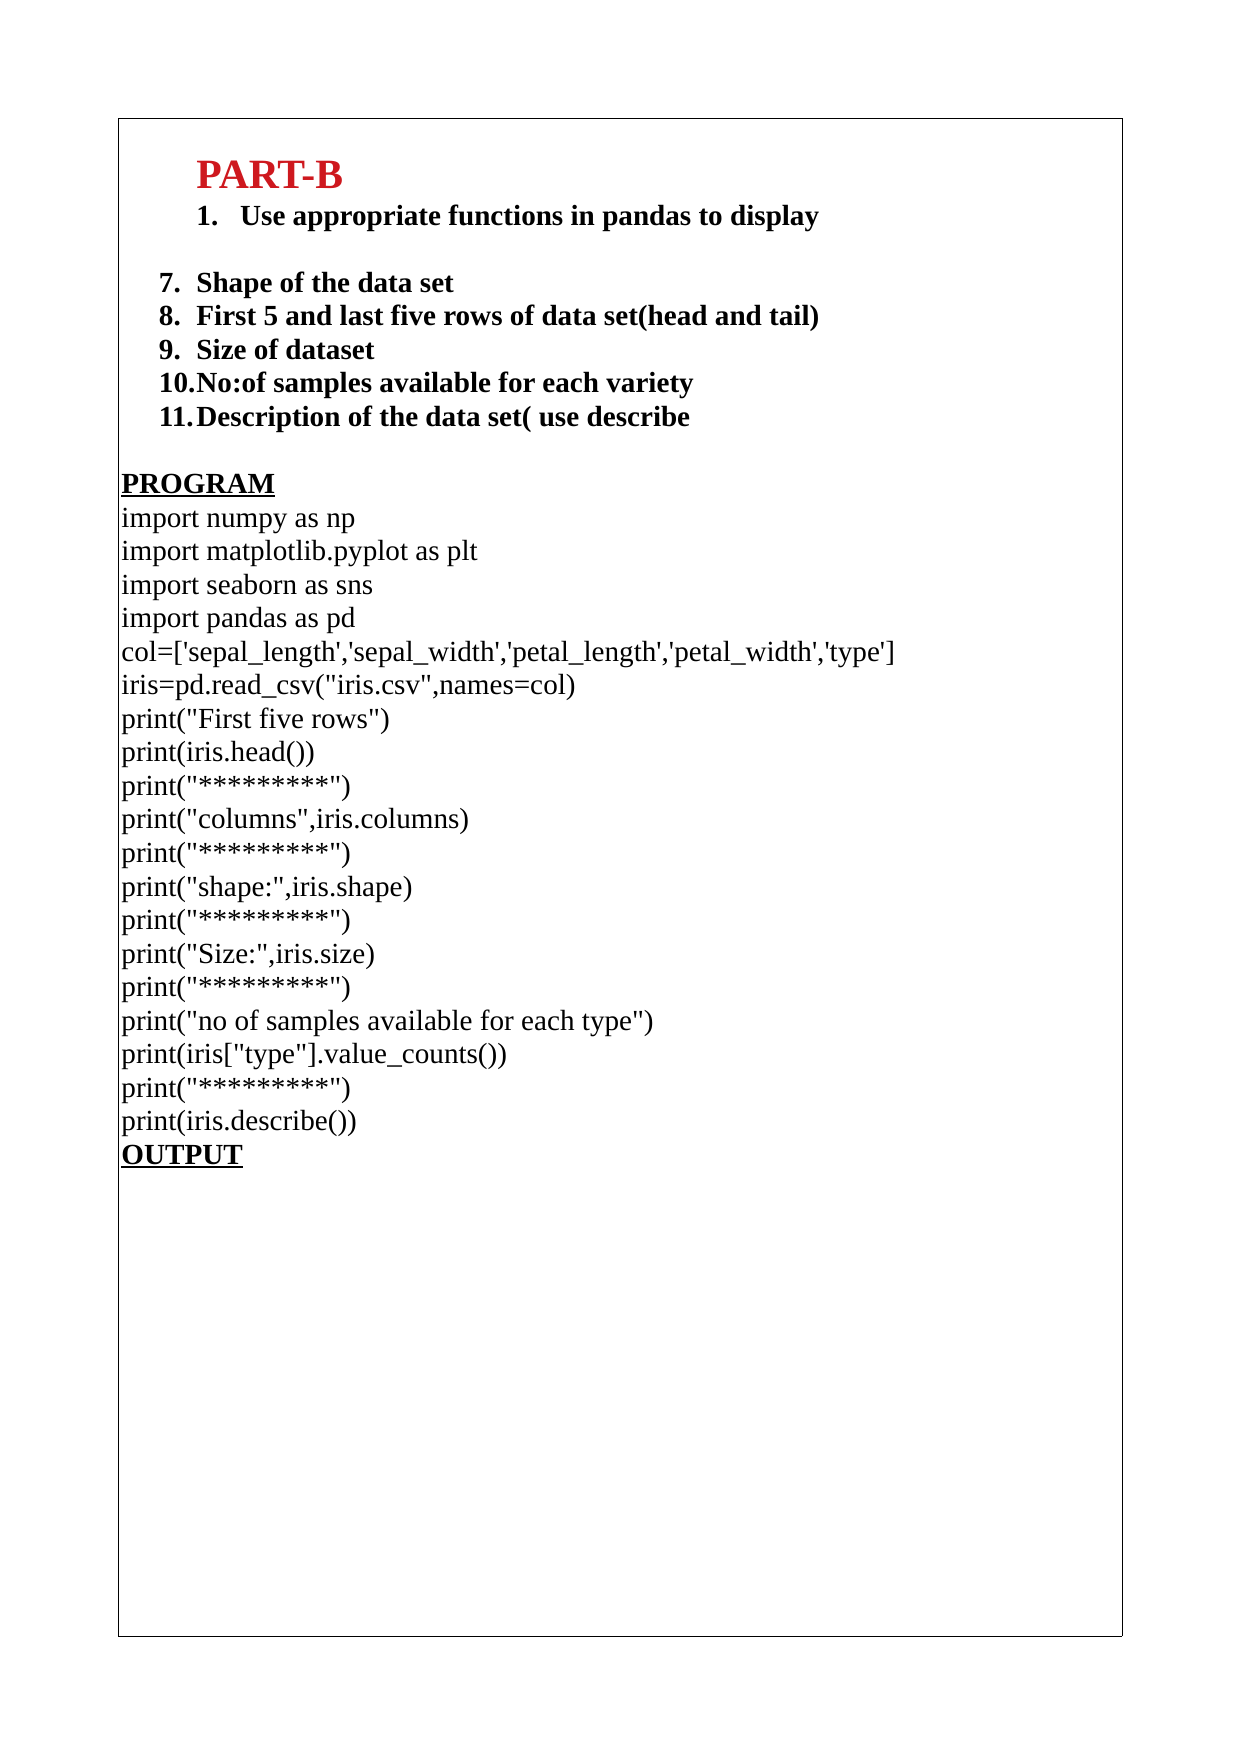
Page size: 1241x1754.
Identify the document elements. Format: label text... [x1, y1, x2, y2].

text print("First five rows") [121, 701, 1119, 734]
text print(iris["type"].value_counts()) [121, 1036, 1119, 1070]
text print("columns",iris.columns) [121, 802, 1119, 835]
text PROGRAM [121, 466, 1119, 500]
text print("*********") [121, 1070, 1119, 1103]
text print("*********") [121, 969, 1119, 1003]
list Description of the data set( use describe [159, 399, 1119, 433]
text print("shape:",iris.shape) [121, 869, 1119, 902]
text import seaborn as sns [121, 567, 1119, 600]
text col=['sepal_length','sepal_width','petal_length','petal_width','type'] [121, 634, 1119, 667]
text print("*********") [121, 768, 1119, 802]
list 1. Use appropriate functions in pandas to display [159, 198, 1119, 231]
text print("no of samples available for each type") [121, 1003, 1119, 1036]
text print("Size:",iris.size) [121, 936, 1119, 969]
list No:of samples available for each variety [159, 366, 1119, 399]
text import numpy as np [121, 500, 1119, 533]
text print("*********") [121, 835, 1119, 869]
text print("*********") [121, 902, 1119, 936]
text OUTPUT [121, 1137, 1119, 1171]
text import matplotlib.pyplot as plt [121, 533, 1119, 567]
text import pandas as pd [121, 600, 1119, 634]
list Shape of the data set [159, 265, 1119, 298]
list First 5 and last five rows of data set(head and tail) [159, 298, 1119, 332]
text print(iris.describe()) [121, 1103, 1119, 1137]
list PART-B [159, 150, 1119, 198]
list Size of dataset [159, 332, 1119, 366]
text iris=pd.read_csv("iris.csv",names=col) [121, 667, 1119, 701]
text print(iris.head()) [121, 734, 1119, 768]
